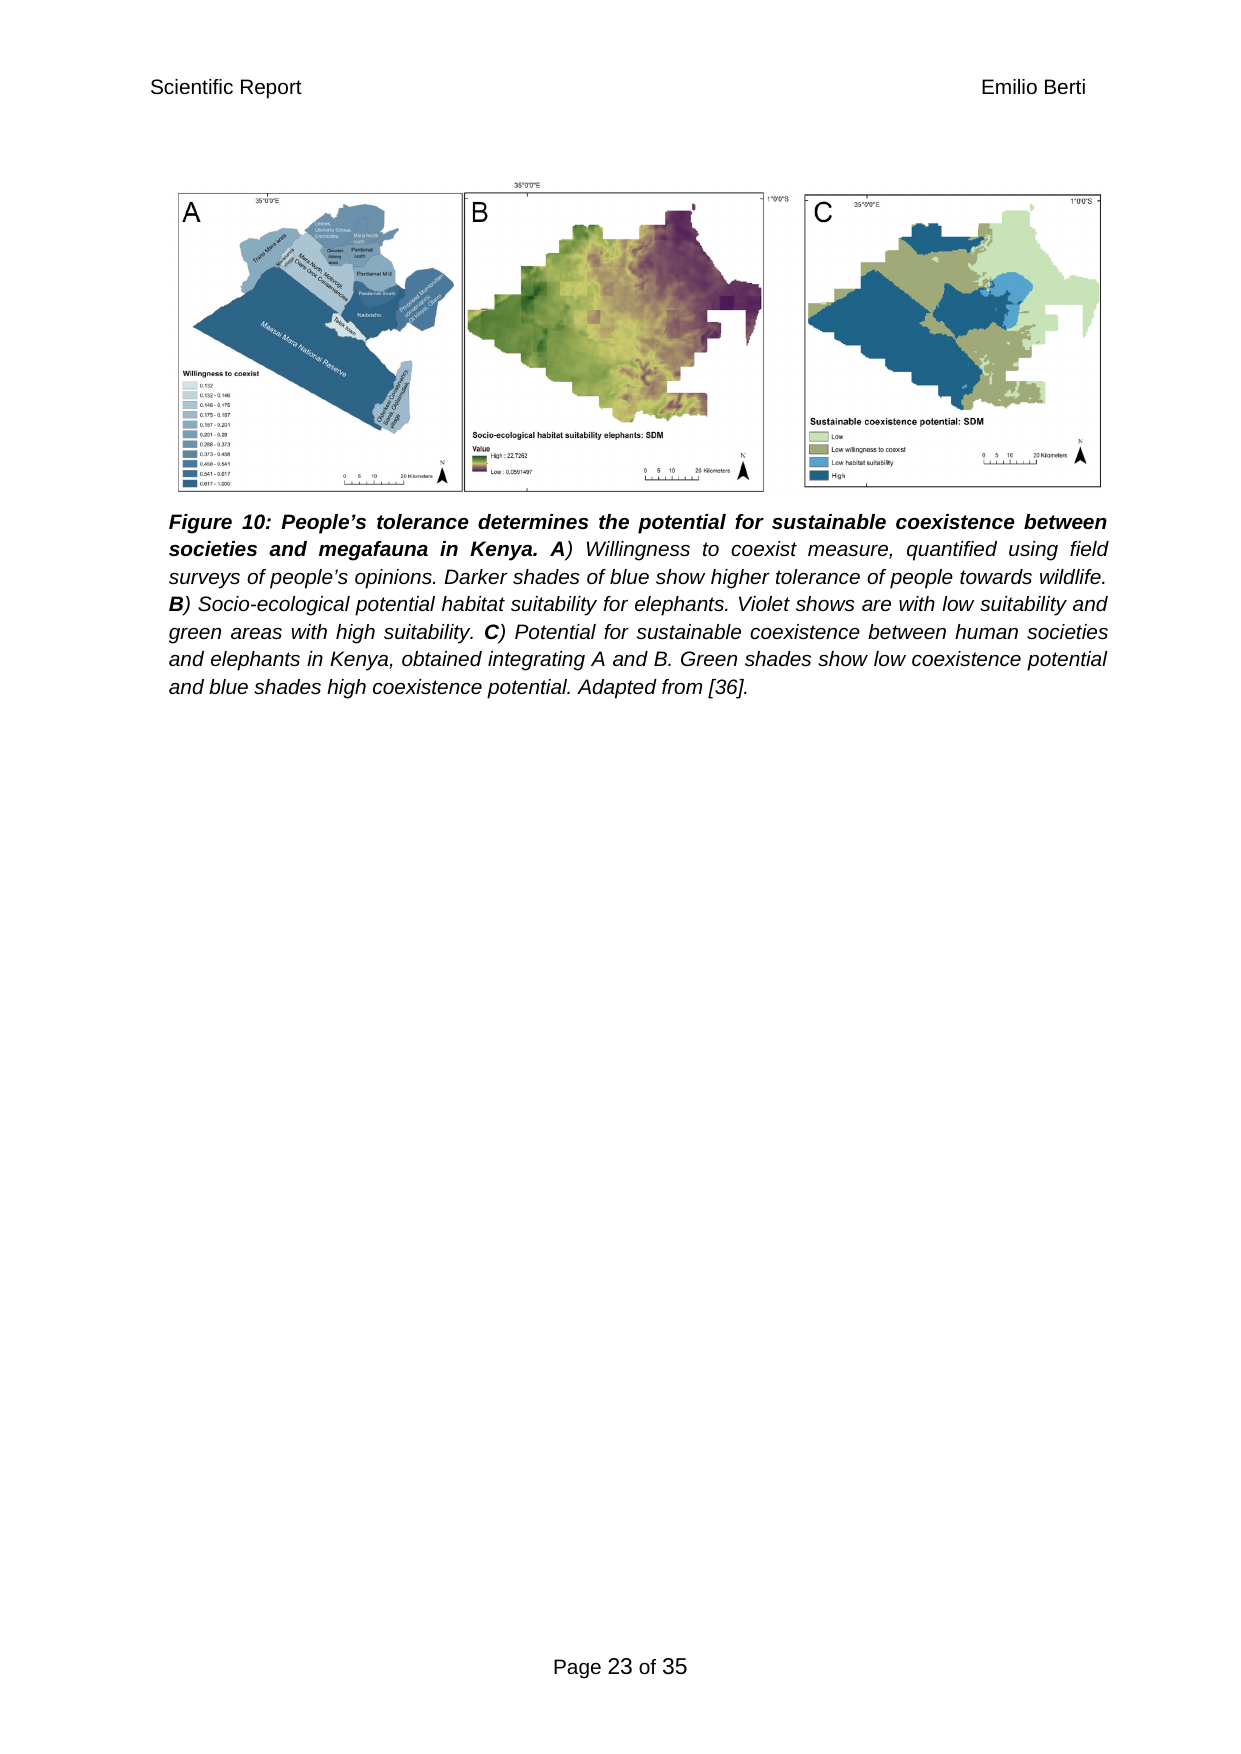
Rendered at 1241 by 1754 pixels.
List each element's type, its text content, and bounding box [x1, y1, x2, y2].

picture [168, 181, 1109, 494]
text Figure 10: People’s tolerance determines the potential for sustainable coexistence between societies and megafauna in Kenya. A) Willingness to coexist measure, quantified using field surveys of people’s opinions. Darker shades of blue show higher tolerance of people towards wildlife. B) Socio-ecological potential habitat suitability for elephants. Violet shows are with low suitability and green areas with high suitability. C) Potential for sustainable coexistence between human societies and elephants in Kenya, obtained integrating A and B. Green shades show low coexistence potential and blue shades high coexistence potential. Adapted from [36]. [169, 494, 1109, 699]
